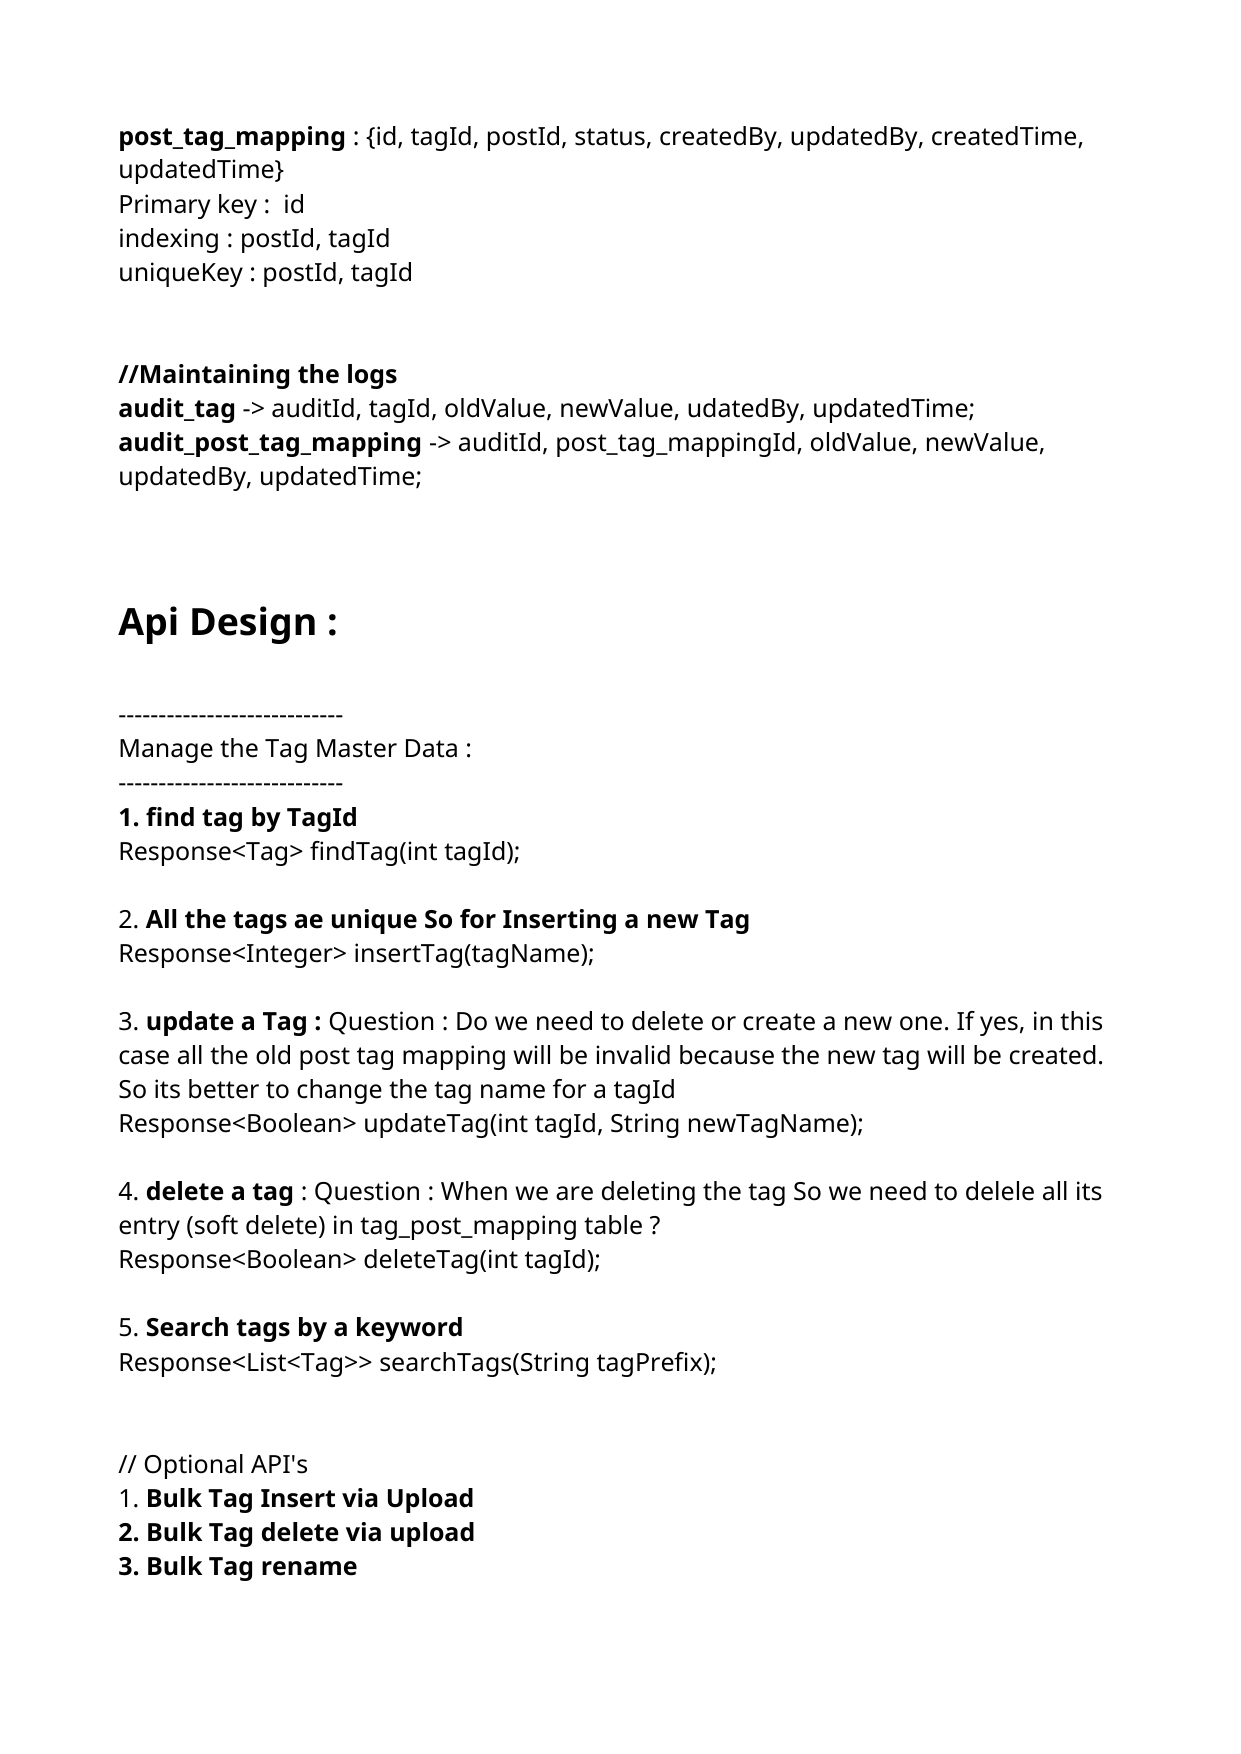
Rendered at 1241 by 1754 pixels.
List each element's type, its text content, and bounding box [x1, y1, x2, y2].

text 5. Search tags by a keyword [118, 1310, 1122, 1344]
text Api Design : [118, 595, 1122, 646]
text //Maintaining the logs [118, 357, 1122, 391]
text Response<Boolean> updateTag(int tagId, String newTagName); [118, 1106, 1122, 1140]
text Primary key : id [118, 186, 1122, 220]
text audit_post_tag_mapping -> auditId, post_tag_mappingId, oldValue, newValue, updatedBy, updatedTime; [118, 425, 1122, 493]
text 3. Bulk Tag rename [118, 1548, 1122, 1583]
text 4. delete a tag : Question : When we are deleting the tag So we need to delele all its entry (soft delete) in tag_post_mapping table ? [118, 1174, 1122, 1242]
text Response<Integer> insertTag(tagName); [118, 935, 1122, 969]
text post_tag_mapping : {id, tagId, postId, status, createdBy, updatedBy, createdTime, updatedTime} [118, 118, 1122, 186]
text 2. Bulk Tag delete via upload [118, 1514, 1122, 1548]
text Response<Tag> findTag(int tagId); [118, 833, 1122, 867]
text ---------------------------- [118, 765, 1122, 799]
text ---------------------------- [118, 697, 1122, 731]
text 1. Bulk Tag Insert via Upload [118, 1480, 1122, 1514]
text 1. find tag by TagId [118, 799, 1122, 833]
text 3. update a Tag : Question : Do we need to delete or create a new one. If yes, in this case all the old post tag mapping will be invalid because the new tag will be created. So its better to change the tag name for a tagId [118, 1003, 1122, 1106]
text indexing : postId, tagId [118, 220, 1122, 254]
text 2. All the tags ae unique So for Inserting a new Tag [118, 901, 1122, 935]
text // Optional API's [118, 1446, 1122, 1480]
text Response<List<Tag>> searchTags(String tagPrefix); [118, 1344, 1122, 1378]
text Response<Boolean> deleteTag(int tagId); [118, 1242, 1122, 1276]
text audit_tag -> auditId, tagId, oldValue, newValue, udatedBy, updatedTime; [118, 391, 1122, 425]
text Manage the Tag Master Data : [118, 731, 1122, 765]
text uniqueKey : postId, tagId [118, 254, 1122, 288]
